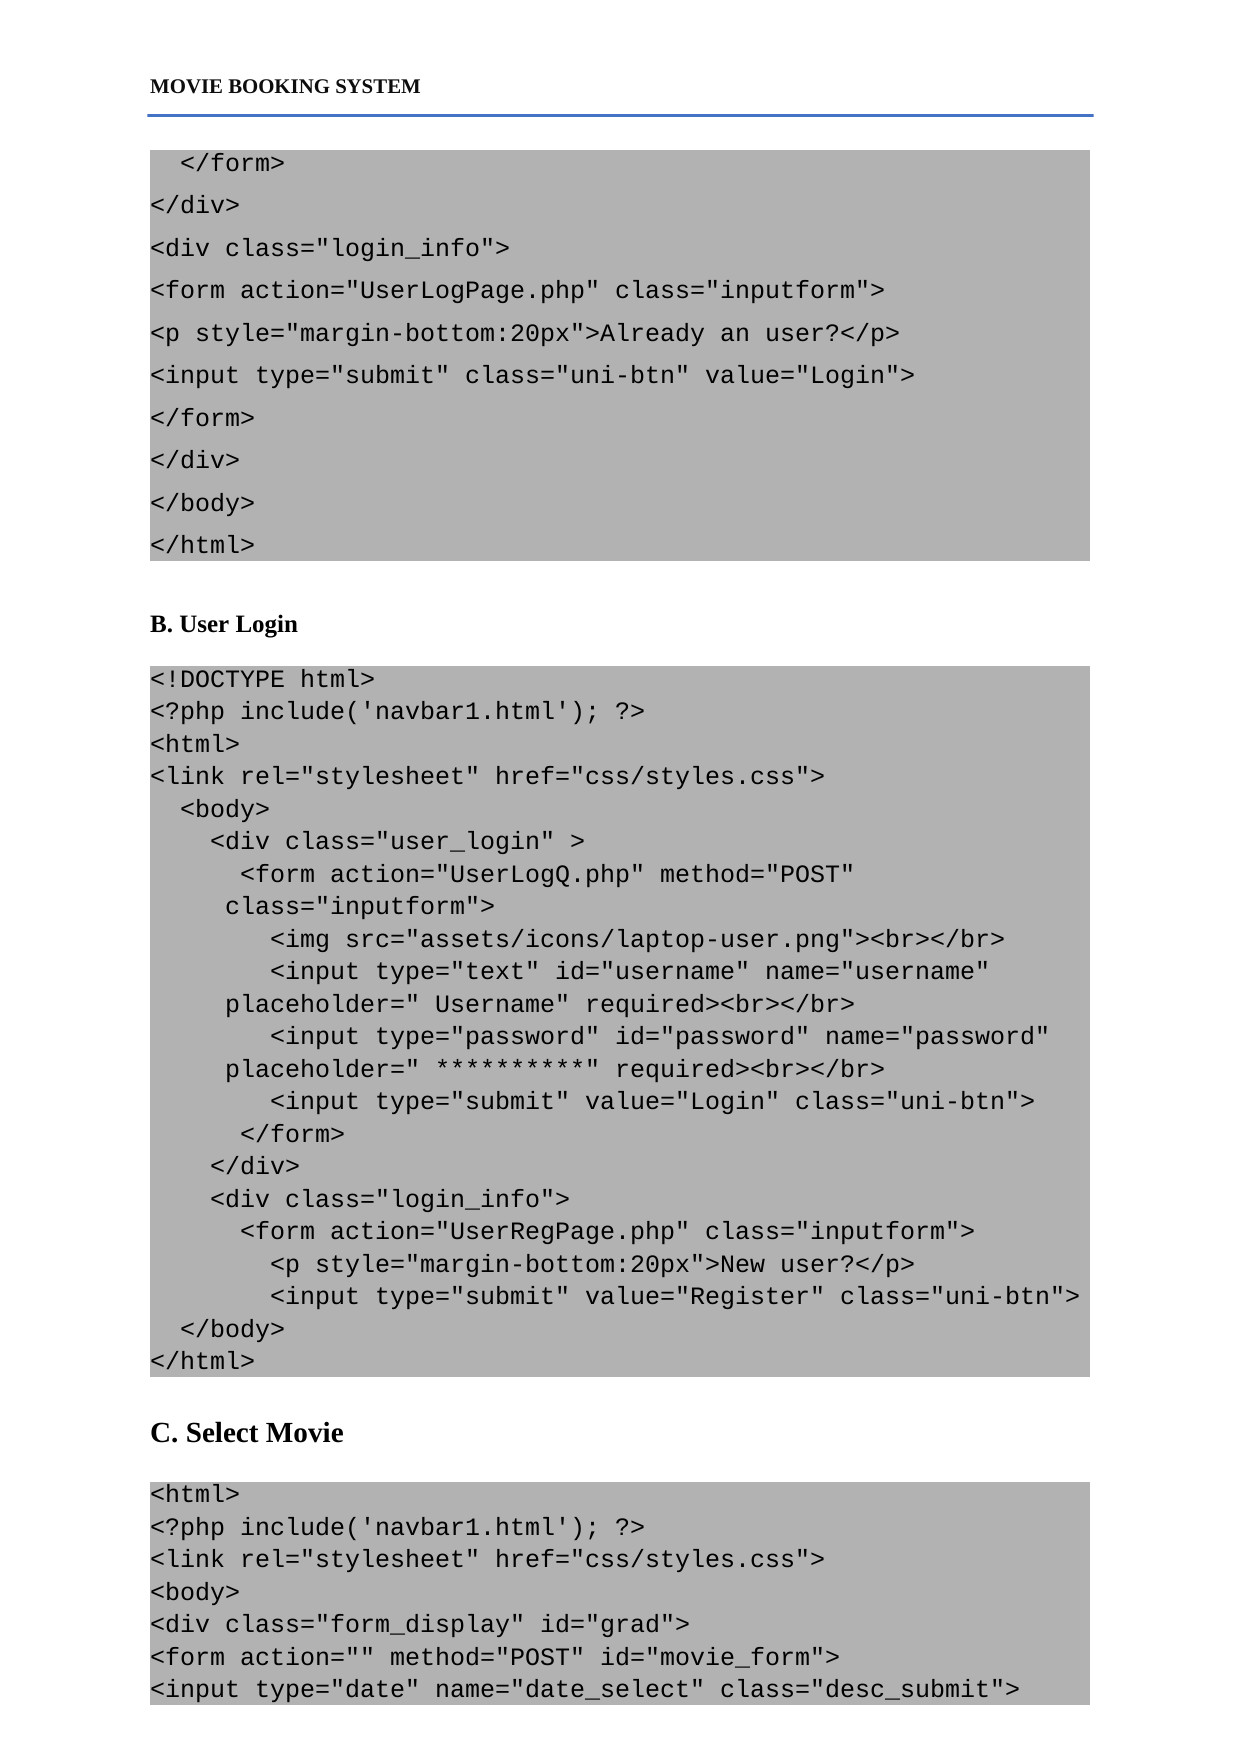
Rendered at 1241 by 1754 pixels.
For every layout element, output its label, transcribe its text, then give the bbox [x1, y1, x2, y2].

text <?php include('navbar1.html'); ?> [150, 699, 1090, 727]
text <input type="text" id="username" name="username" placeholder=" Username" required><br></br> [150, 959, 1090, 1019]
text <?php include('navbar1.html'); ?> [150, 1514, 1090, 1543]
text </form> [150, 150, 1090, 178]
text <form action="" method="POST" id="movie_form"> [150, 1644, 1090, 1673]
text <html> [150, 731, 1090, 759]
text </body> [150, 490, 1090, 518]
text B. User Login [150, 609, 1090, 637]
text </div> [150, 1154, 1090, 1182]
text </html> [150, 1349, 1090, 1377]
text C. Select Movie [150, 1415, 1090, 1448]
text <input type="date" name="date_select" class="desc_submit"> [150, 1677, 1090, 1705]
text <link rel="stylesheet" href="css/styles.css"> [150, 764, 1090, 792]
text </div> [150, 448, 1090, 476]
text <div class="form_display" id="grad"> [150, 1612, 1090, 1640]
text <p style="margin-bottom:20px">New user?</p> [150, 1251, 1090, 1279]
text <img src="assets/icons/laptop-user.png"><br></br> [150, 926, 1090, 954]
text </form> [150, 405, 1090, 433]
text <link rel="stylesheet" href="css/styles.css"> [150, 1547, 1090, 1575]
text <form action="UserLogQ.php" method="POST" class="inputform"> [150, 861, 1090, 922]
text <div class="login_info"> [150, 1186, 1090, 1214]
text <input type="submit" value="Login" class="uni-btn"> [150, 1089, 1090, 1117]
text <p style="margin-bottom:20px">Already an user?</p> [150, 320, 1090, 348]
text <form action="UserRegPage.php" class="inputform"> [150, 1219, 1090, 1247]
text <input type="password" id="password" name="password" placeholder=" **********" required><br></br> [150, 1024, 1090, 1084]
text <div class="user_login" > [150, 829, 1090, 857]
text </html> [150, 533, 1090, 561]
text <body> [150, 796, 1090, 824]
text <!DOCTYPE html> [150, 666, 1090, 694]
text <body> [150, 1579, 1090, 1608]
text <input type="submit" value="Register" class="uni-btn"> [150, 1284, 1090, 1312]
text </form> [150, 1121, 1090, 1149]
text <html> [150, 1482, 1090, 1510]
text <form action="UserLogPage.php" class="inputform"> [150, 278, 1090, 306]
text </div> [150, 193, 1090, 221]
text <input type="submit" class="uni-btn" value="Login"> [150, 363, 1090, 391]
text <div class="login_info"> [150, 235, 1090, 263]
text </body> [150, 1316, 1090, 1344]
